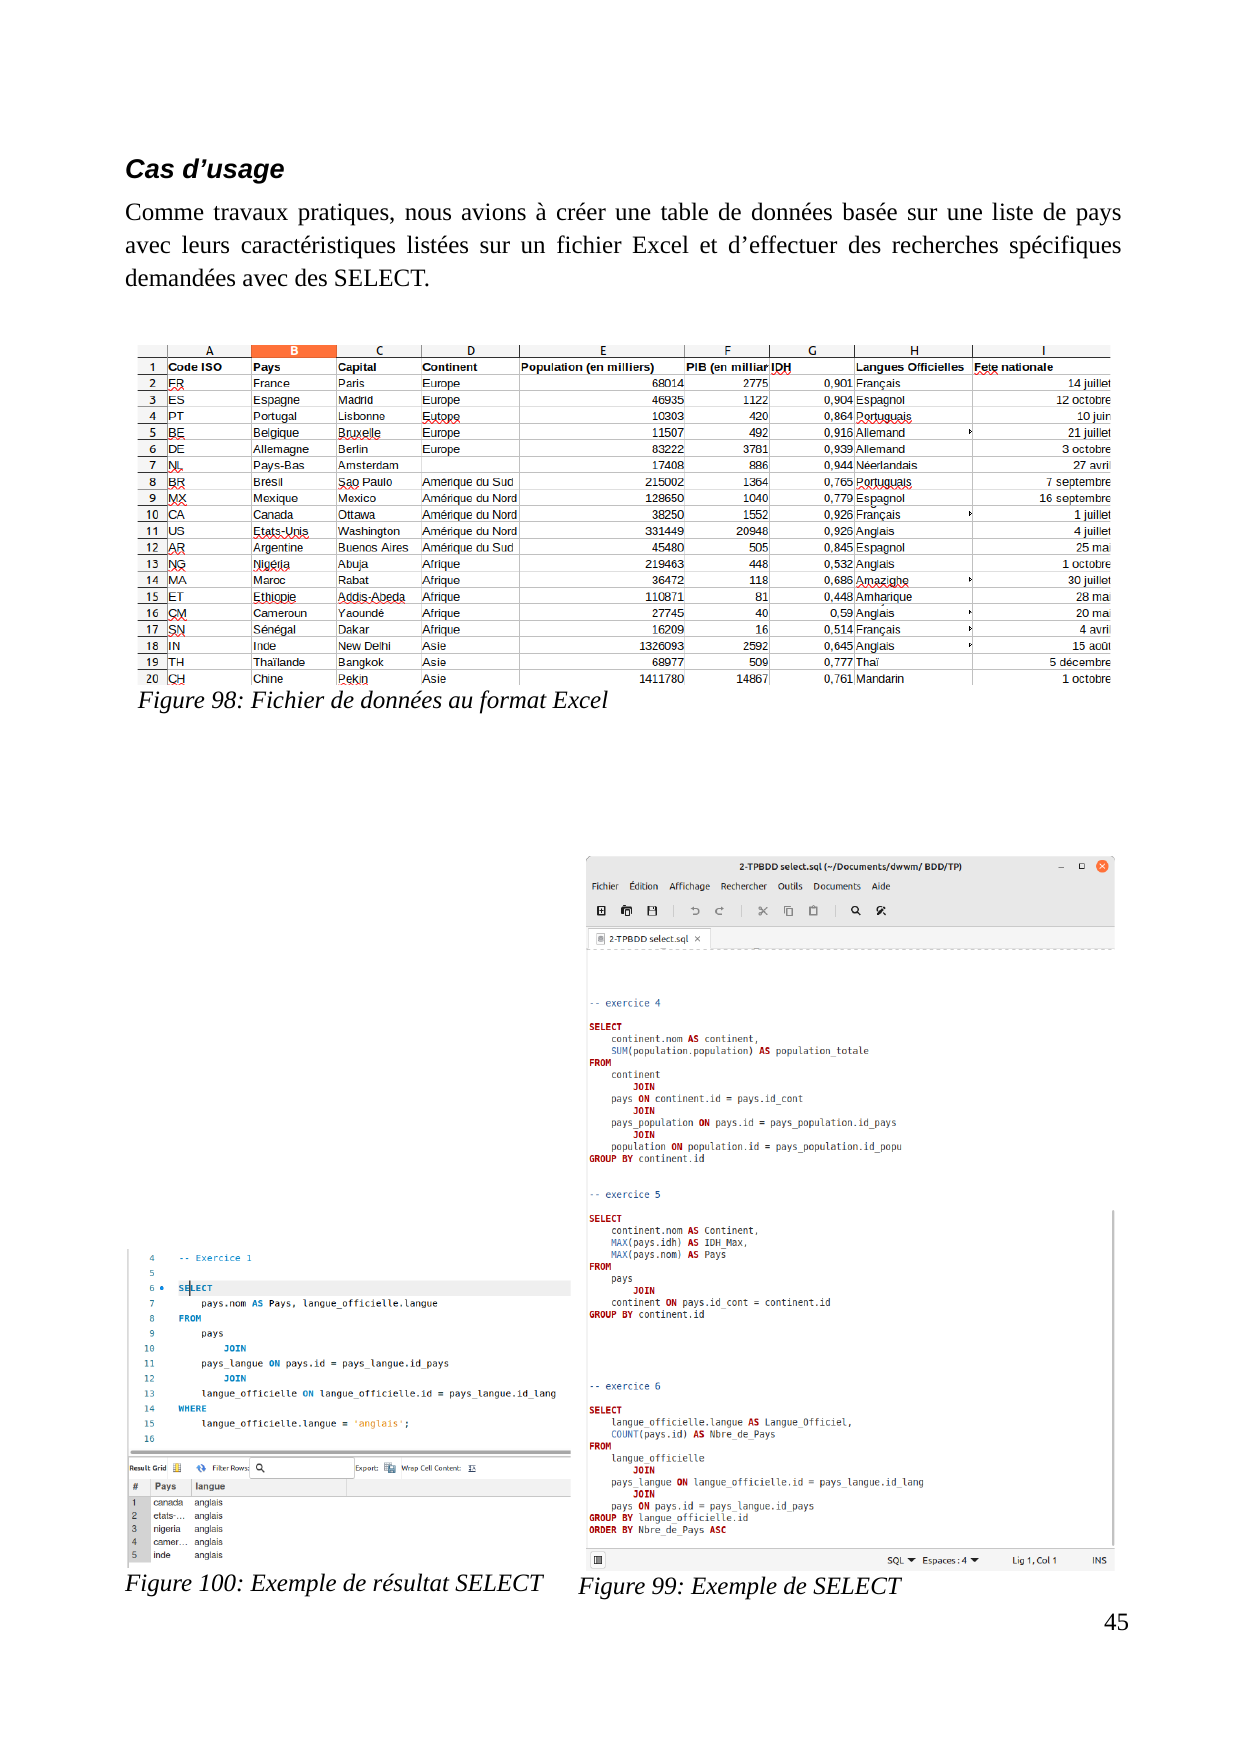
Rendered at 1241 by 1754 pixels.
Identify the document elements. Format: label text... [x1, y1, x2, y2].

subtitle Cas d’usage [125, 153, 1123, 185]
text Figure 99: Exemple de SELECT [578, 857, 1123, 1599]
picture [586, 856, 1115, 1571]
text Figure 98: Fichier de données au format Excel [138, 685, 1110, 713]
text Figure 100: Exemple de résultat SELECT [125, 1249, 573, 1597]
picture [137, 345, 1111, 685]
text Comme travaux pratiques, nous avions à créer une table de données basée sur une liste de pays avec leurs caractéristiques listées sur un fichier Excel et d’effectuer des recherches spécifiques demandées avec des SELECT. [125, 197, 1123, 292]
picture [127, 1249, 571, 1568]
